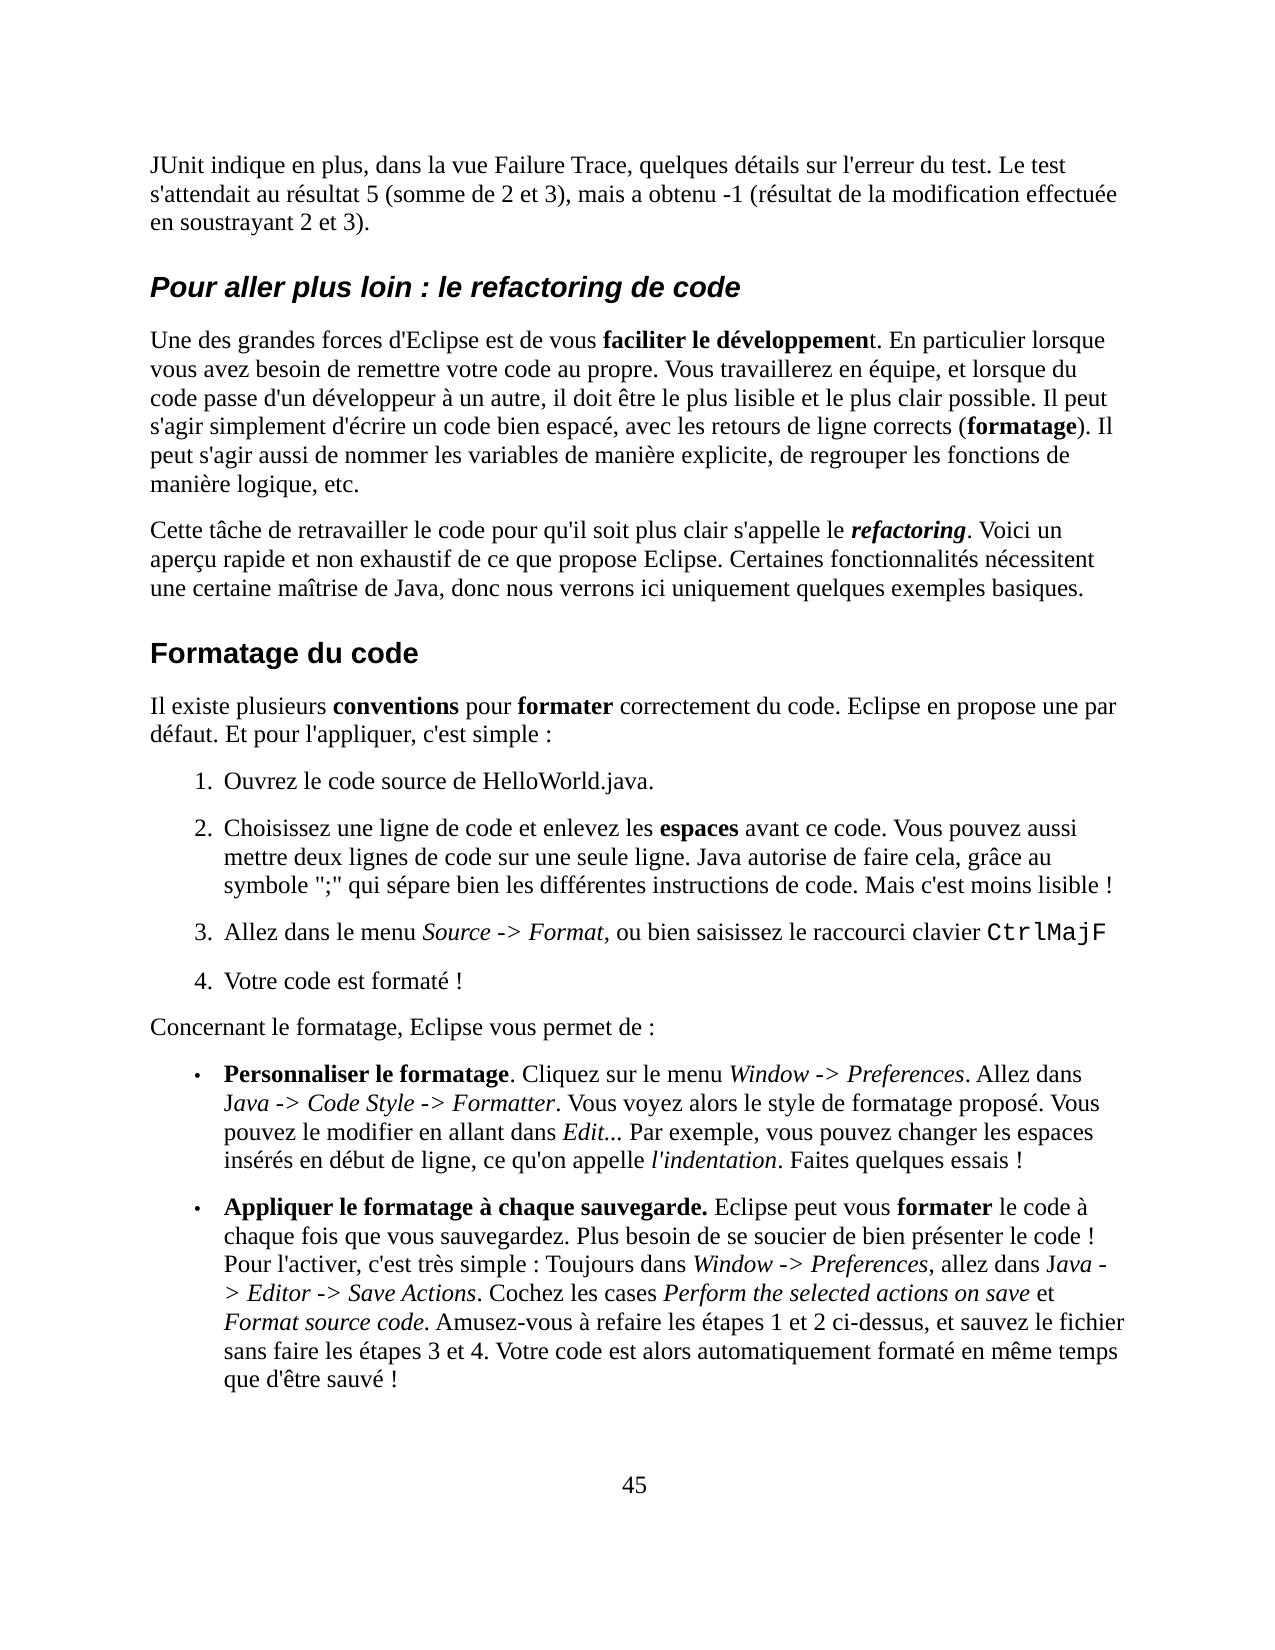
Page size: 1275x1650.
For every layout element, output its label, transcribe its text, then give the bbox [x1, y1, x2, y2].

text Il existe plusieurs conventions pour formater correctement du code. Eclipse en propose une par défaut. Et pour l'appliquer, c'est simple : [150, 691, 1125, 748]
subtitle Pour aller plus loin : le refactoring de code [150, 270, 1125, 304]
list Ouvrez le code source de HelloWorld.java. [194, 766, 1125, 795]
subtitle Formatage du code [150, 636, 1125, 669]
list Choisissez une ligne de code et enlevez les espaces avant ce code. Vous pouvez aussi mettre deux lignes de code sur une seule ligne. Java autorise de faire cela, grâce au symbole ";" qui sépare bien les différentes instructions de code. Mais c'est moins lisible ! [194, 813, 1125, 899]
list Votre code est formaté ! [194, 966, 1125, 994]
list Appliquer le formatage à chaque sauvegarde. Eclipse peut vous formater le code à chaque fois que vous sauvegardez. Plus besoin de se soucier de bien présenter le code ! Pour l'activer, c'est très simple : Toujours dans Window -> Preferences, allez dans Java -> Editor -> Save Actions. Cochez les cases Perform the selected actions on save et Format source code. Amusez-vous à refaire les étapes 1 et 2 ci-dessus, et sauvez le fichier sans faire les étapes 3 et 4. Votre code est alors automatiquement formaté en même temps que d'être sauvé ! [194, 1192, 1125, 1393]
list Personnaliser le formatage. Cliquez sur le menu Window -> Preferences. Allez dans Java -> Code Style -> Formatter. Vous voyez alors le style de formatage proposé. Vous pouvez le modifier en allant dans Edit... Par exemple, vous pouvez changer les espaces insérés en début de ligne, ce qu'on appelle l'indentation. Faites quelques essais ! [194, 1059, 1125, 1174]
text Concernant le formatage, Eclipse vous permet de : [150, 1012, 1125, 1041]
text JUnit indique en plus, dans la vue Failure Trace, quelques détails sur l'erreur du test. Le test s'attendait au résultat 5 (somme de 2 et 3), mais a obtenu -1 (résultat de la modification effectuée en soustrayant 2 et 3). [150, 150, 1125, 236]
text Une des grandes forces d'Eclipse est de vous faciliter le développement. En particulier lorsque vous avez besoin de remettre votre code au propre. Vous travaillerez en équipe, et lorsque du code passe d'un développeur à un autre, il doit être le plus lisible et le plus clair possible. Il peut s'agir simplement d'écrire un code bien espacé, avec les retours de ligne corrects (formatage). Il peut s'agir aussi de nommer les variables de manière explicite, de regrouper les fonctions de manière logique, etc. [150, 325, 1125, 498]
list Allez dans le menu Source -> Format, ou bien saisissez le raccourci clavier CtrlMajF [194, 917, 1125, 948]
text Cette tâche de retravailler le code pour qu'il soit plus clair s'appelle le refactoring. Voici un aperçu rapide et non exhaustif de ce que propose Eclipse. Certaines fonctionnalités nécessitent une certaine maîtrise de Java, donc nous verrons ici uniquement quelques exemples basiques. [150, 516, 1125, 602]
